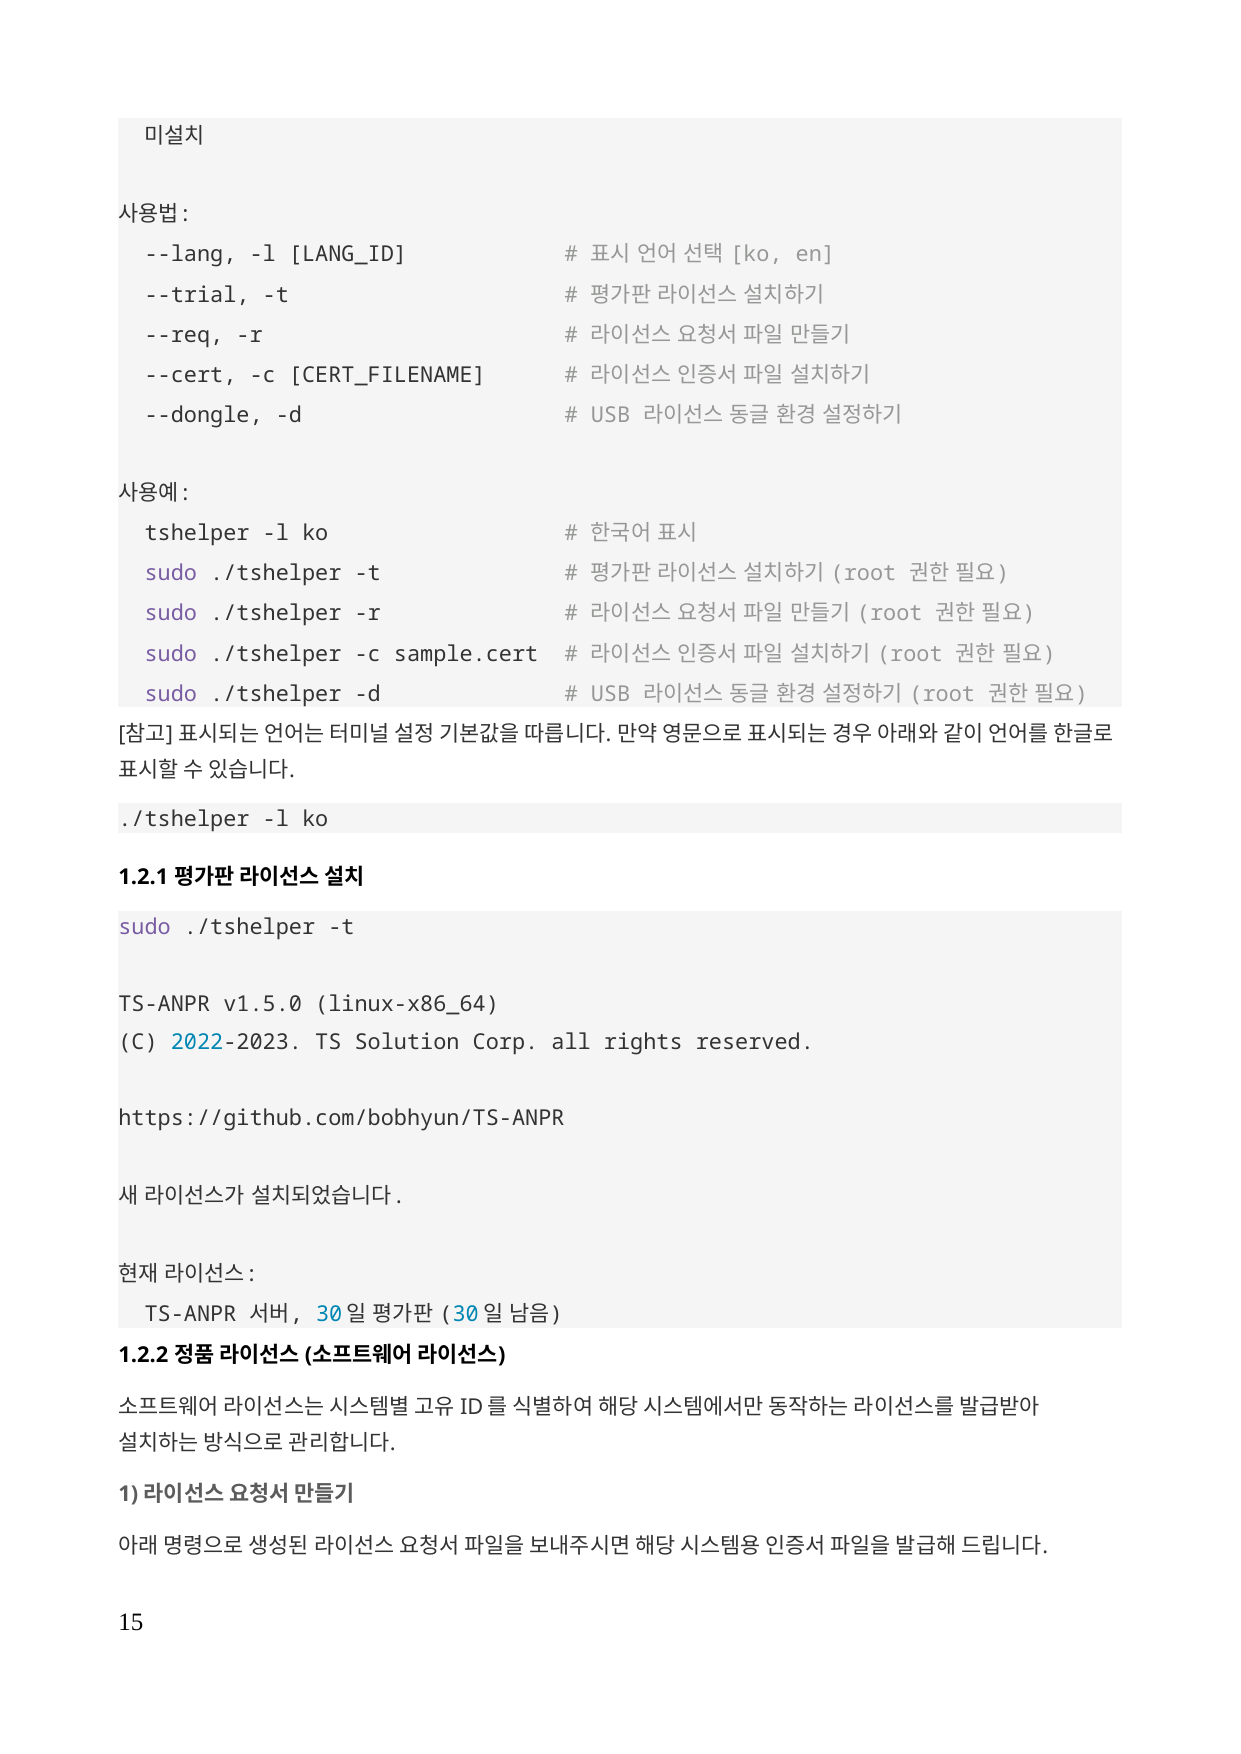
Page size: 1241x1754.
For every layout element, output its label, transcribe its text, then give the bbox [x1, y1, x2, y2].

text TS-ANPR v1.5.0 (linux-x86_64) [118, 987, 1122, 1017]
text 사용법: [118, 196, 1122, 228]
text sudo ./tshelper -r # 라이선스 요청서 파일 만들기 (root 권한 필요) [118, 595, 1122, 627]
text --req, -r # 라이선스 요청서 파일 만들기 [118, 317, 1122, 348]
subtitle 1.2.1 평가판 라이선스 설치 [118, 859, 1122, 891]
text sudo ./tshelper -t [118, 911, 1122, 941]
text 미설치 [118, 118, 1122, 150]
text --cert, -c [CERT_FILENAME] # 라이선스 인증서 파일 설치하기 [118, 357, 1122, 388]
text sudo ./tshelper -d # USB 라이선스 동글 환경 설정하기 (root 권한 필요) [118, 676, 1122, 707]
text [참고] 표시되는 언어는 터미널 설정 기본값을 따릅니다. 만약 영문으로 표시되는 경우 아래와 같이 언어를 한글로 표시할 수 있습니다. [118, 716, 1122, 784]
subtitle 1.2.2 정품 라이선스 (소프트웨어 라이선스) [118, 1337, 1122, 1368]
text 새 라이선스가 설치되었습니다. [118, 1178, 1122, 1210]
text --trial, -t # 평가판 라이선스 설치하기 [118, 277, 1122, 308]
text --lang, -l [LANG_ID] # 표시 언어 선택 [ko, en] [118, 236, 1122, 268]
subtitle 1) 라이선스 요청서 만들기 [118, 1476, 1122, 1508]
text sudo ./tshelper -c sample.cert # 라이선스 인증서 파일 설치하기 (root 권한 필요) [118, 636, 1122, 667]
text --dongle, -d # USB 라이선스 동글 환경 설정하기 [118, 397, 1122, 429]
text TS-ANPR 서버, 30일 평가판 (30일 남음) [118, 1296, 1122, 1328]
text (C) 2022-2023. TS Solution Corp. all rights reserved. [118, 1026, 1122, 1055]
text sudo ./tshelper -t # 평가판 라이선스 설치하기 (root 권한 필요) [118, 555, 1122, 587]
text 사용예: [118, 475, 1122, 507]
text 현재 라이선스: [118, 1256, 1122, 1288]
text ./tshelper -l ko [118, 803, 1122, 833]
text 소프트웨어 라이선스는 시스템별 고유 ID를 식별하여 해당 시스템에서만 동작하는 라이선스를 발급받아 설치하는 방식으로 관리합니다. [118, 1389, 1122, 1457]
text tshelper -l ko # 한국어 표시 [118, 515, 1122, 547]
text https://github.com/bobhyun/TS-ANPR [118, 1102, 1122, 1132]
text 아래 명령으로 생성된 라이선스 요청서 파일을 보내주시면 해당 시스템용 인증서 파일을 발급해 드립니다. [118, 1528, 1122, 1560]
